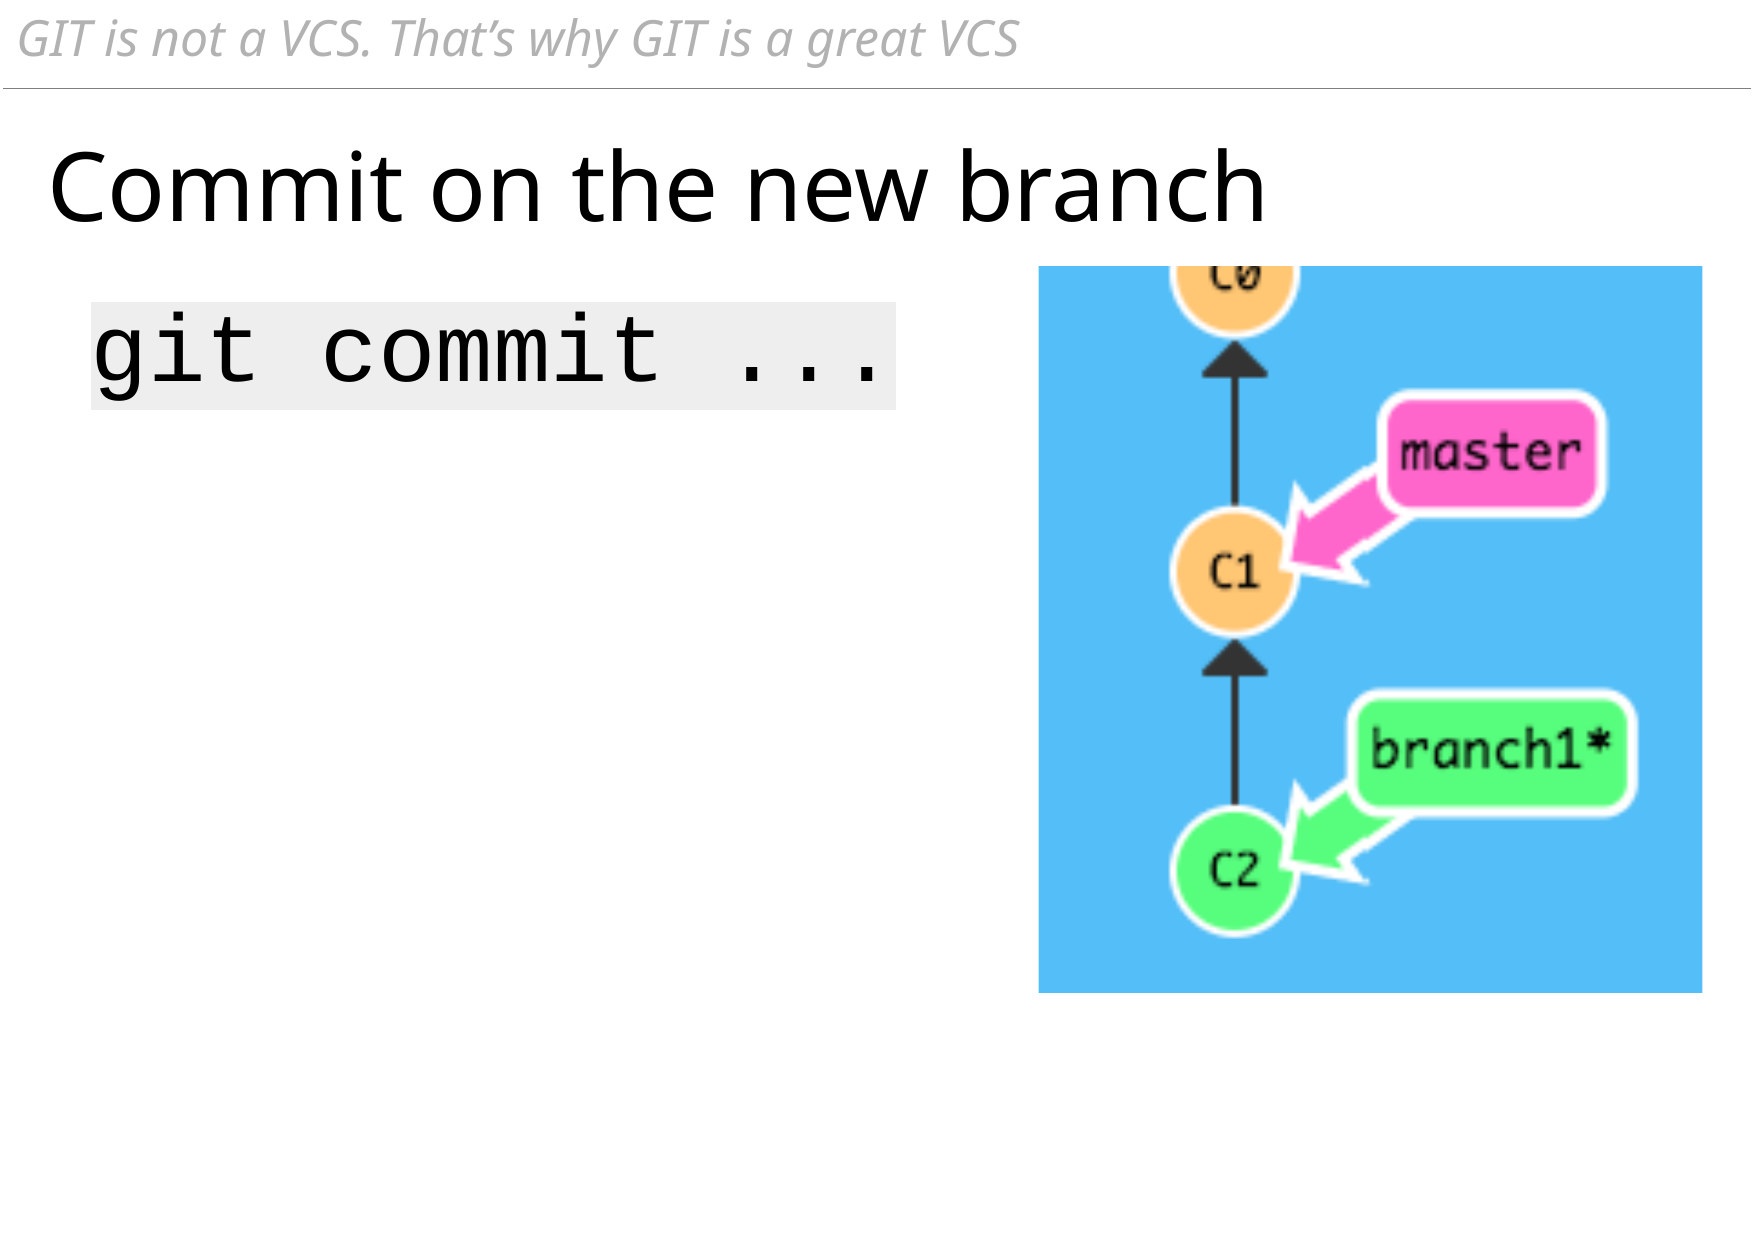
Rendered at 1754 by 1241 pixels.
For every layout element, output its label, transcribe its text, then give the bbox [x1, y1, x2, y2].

text Commit on the new branch [3, 118, 1751, 250]
text git commit ... [3, 302, 1038, 410]
text [1703, 302, 1751, 410]
picture [1038, 266, 1703, 993]
